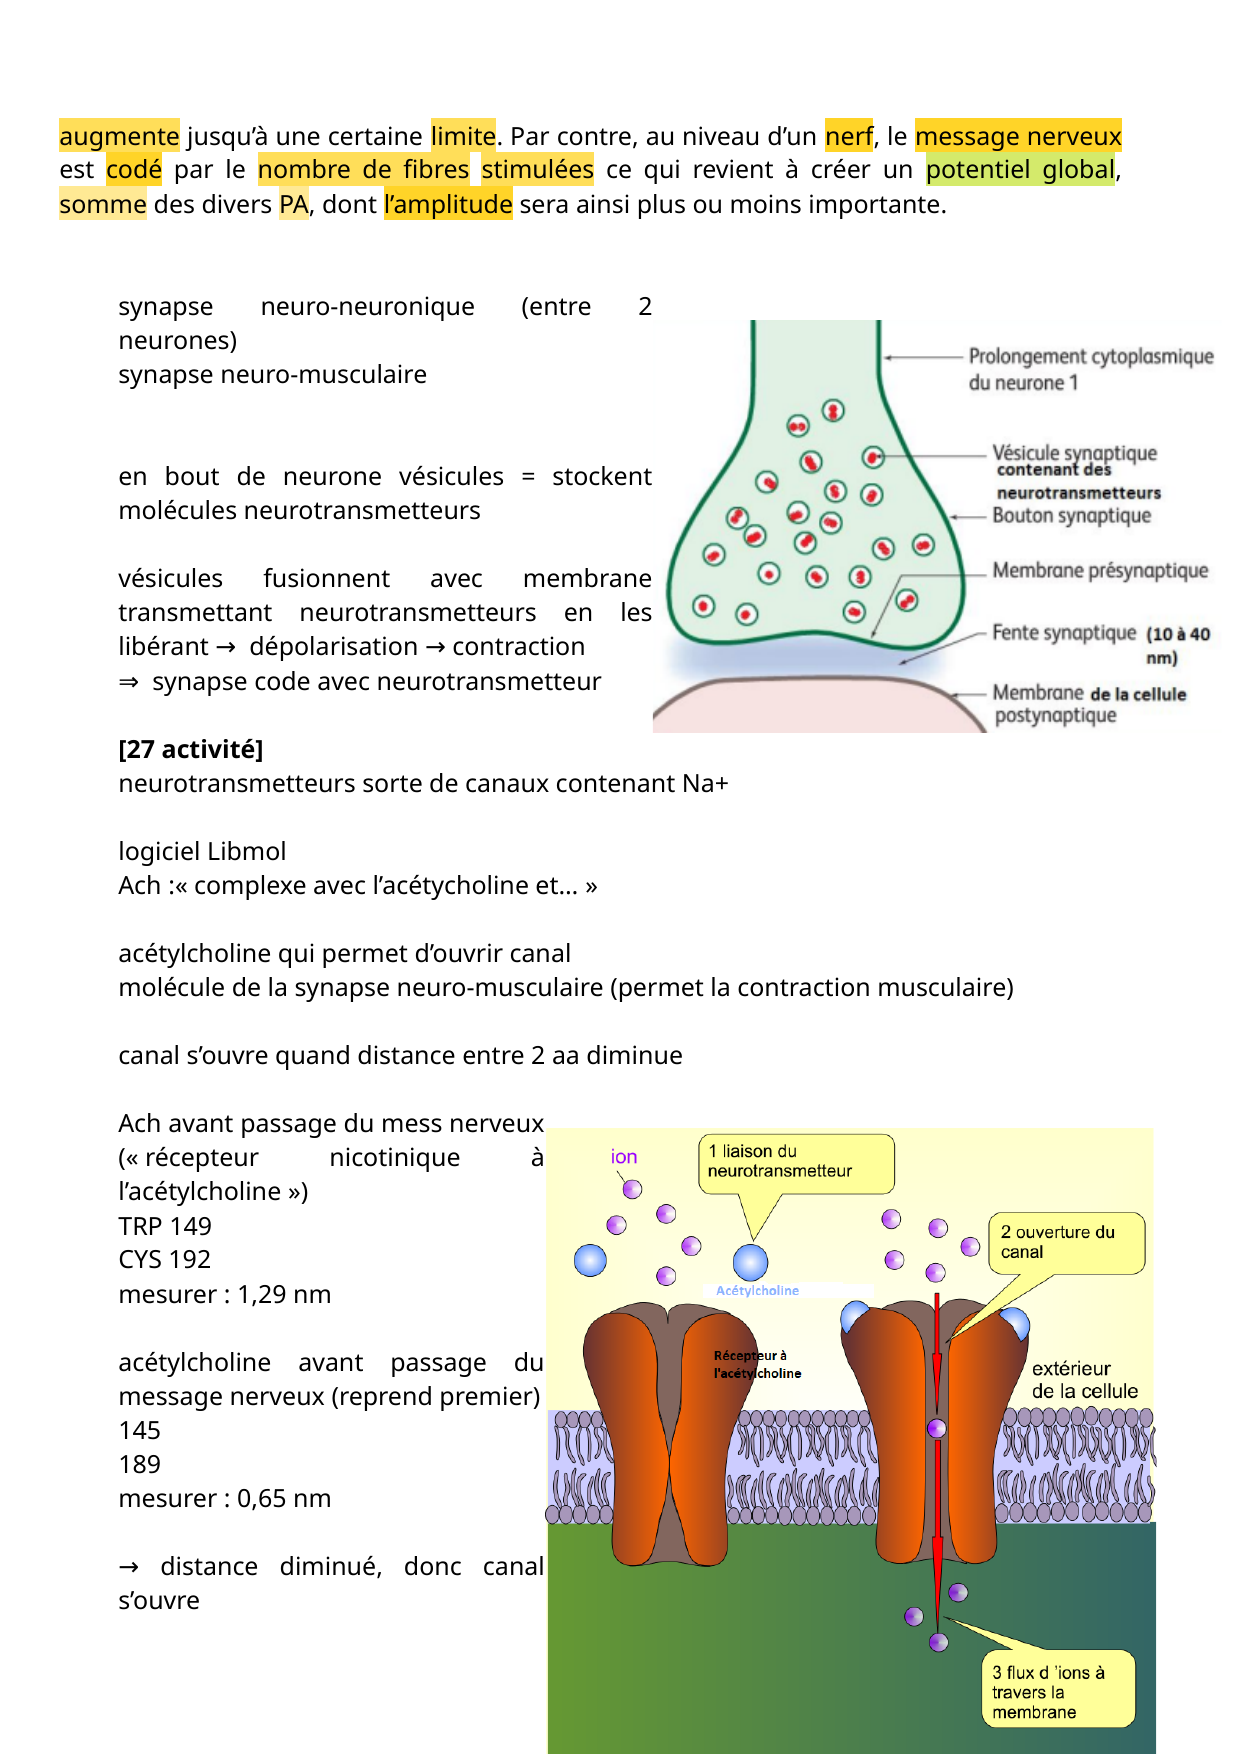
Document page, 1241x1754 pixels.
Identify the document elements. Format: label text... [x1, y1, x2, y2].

text Ach avant passage du mess nerveux (« récepteur nicotinique à l’acétylcholine ») [118, 1106, 1122, 1208]
text neurotransmetteurs sorte de canaux contenant Na+ [118, 765, 1122, 799]
text vésicules fusionnent avec membrane transmettant neurotransmetteurs en les libérant → dépolarisation → contraction [118, 561, 652, 663]
text CYS 192 [118, 1242, 545, 1276]
text molécule de la synapse neuro-musculaire (permet la contraction musculaire) [118, 970, 1122, 1004]
text synapse neuro-neuronique (entre 2 neurones) [118, 288, 1122, 357]
picture [652, 320, 1222, 733]
text 145 [118, 1412, 545, 1447]
text Ach :« complexe avec l’acétycholine et… » [118, 867, 1122, 902]
text mesurer : 0,65 nm [118, 1481, 545, 1515]
text acétylcholine qui permet d’ouvrir canal [118, 936, 1122, 970]
text [27 activité] [118, 731, 1122, 765]
text acétylcholine avant passage du message nerveux (reprend premier) [118, 1344, 545, 1412]
text mesurer : 1,29 nm [118, 1276, 545, 1310]
text logiciel Libmol [118, 833, 1122, 867]
text synapse neuro-musculaire [118, 357, 652, 391]
text canal s’ouvre quand distance entre 2 aa diminue [118, 1038, 1122, 1072]
text augmente jusqu’à une certaine limite. Par contre, au niveau d’un nerf, le message nerveux est codé par le nombre de fibres stimulées ce qui revient à créer un potentiel global, somme des divers PA, dont l’amplitude sera ainsi plus ou moins importante. [59, 118, 1122, 220]
text ⇒ synapse code avec neurotransmetteur [118, 663, 652, 697]
text en bout de neurone vésicules = stockent molécules neurotransmetteurs [118, 459, 652, 527]
picture [545, 1128, 1157, 1754]
text → distance diminué, donc canal s’ouvre [118, 1549, 545, 1617]
text TRP 149 [118, 1208, 545, 1242]
text 189 [118, 1447, 545, 1481]
